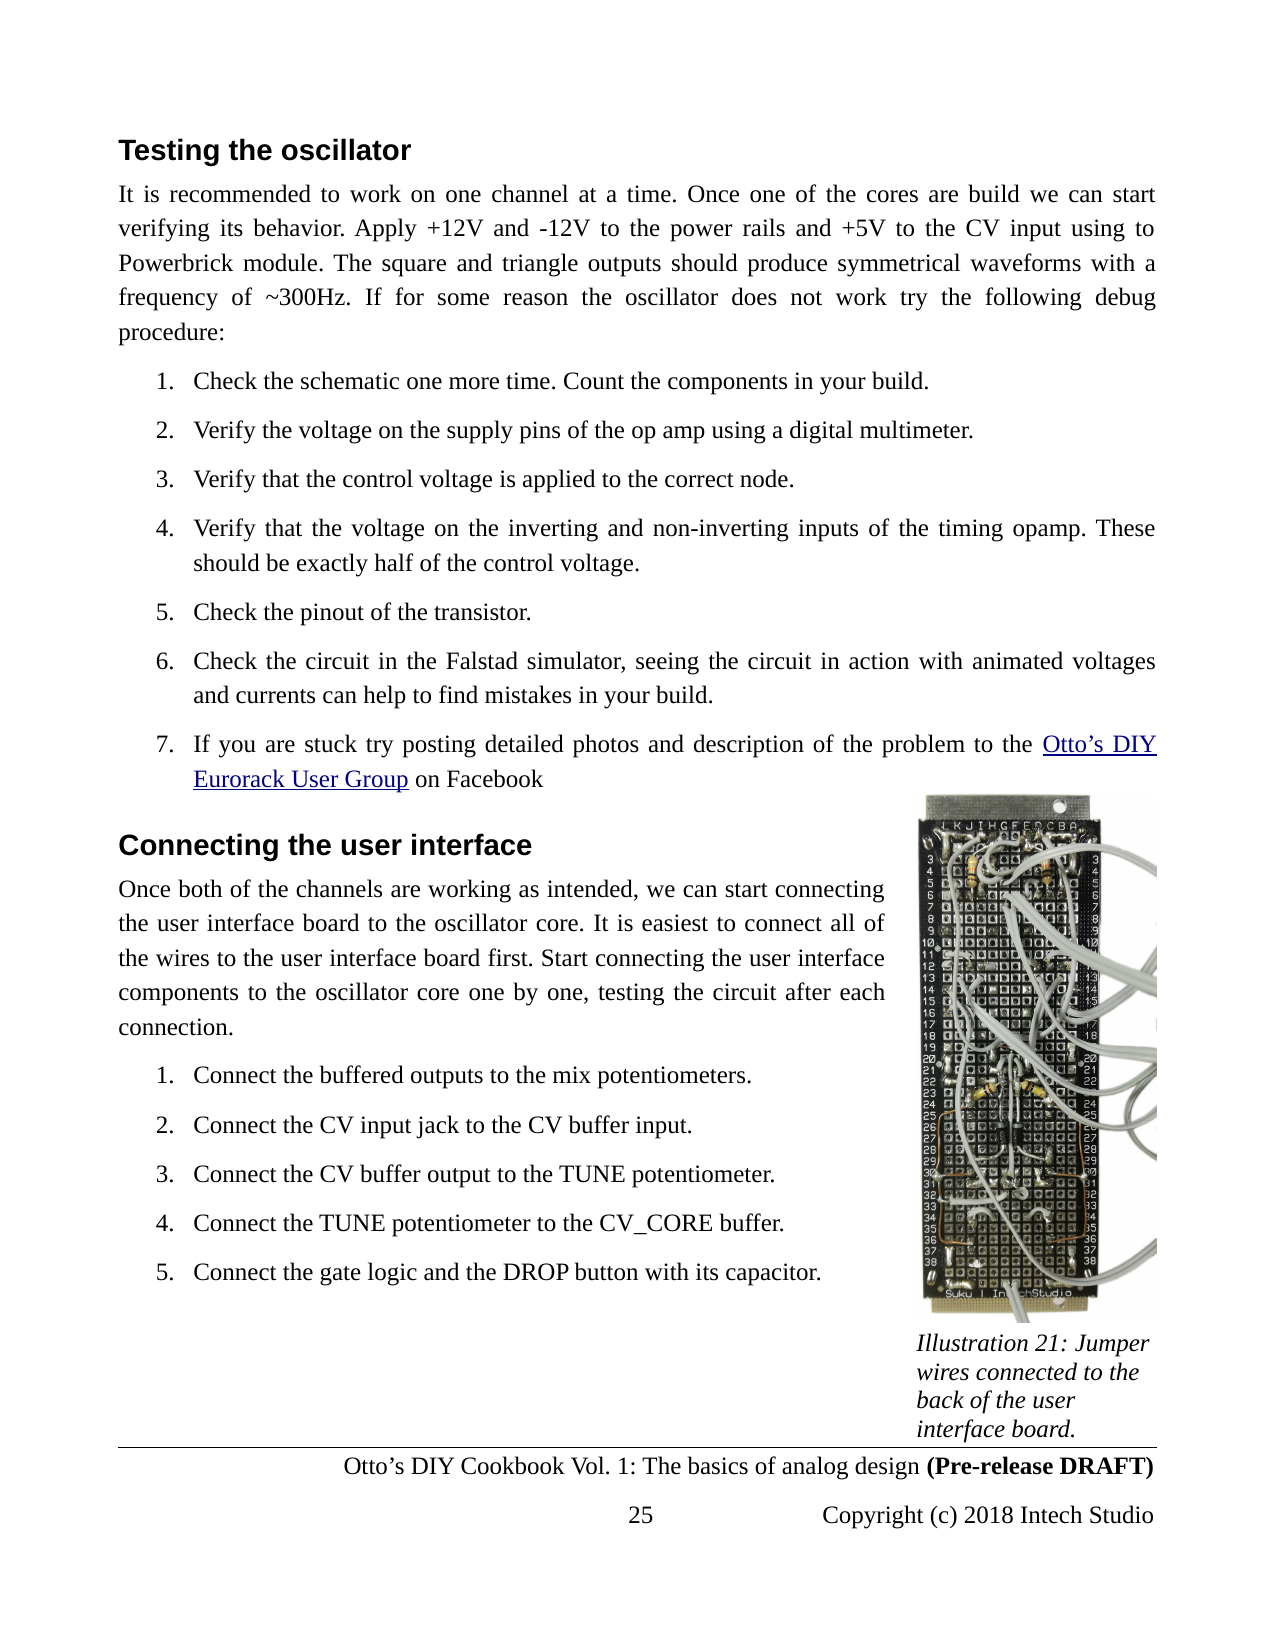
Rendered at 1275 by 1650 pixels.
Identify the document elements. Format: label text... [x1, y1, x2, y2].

list Connect the buffered outputs to the mix potentiometers. [156, 1061, 916, 1089]
list Connect the TUNE potentiometer to the CV_CORE buffer. [156, 1208, 916, 1237]
list Check the pinout of the transistor. [156, 597, 1157, 625]
list Verify the voltage on the supply pins of the op amp using a digital multimeter. [156, 415, 1157, 444]
list Verify that the control voltage is applied to the correct node. [156, 464, 1157, 493]
list Connect the gate logic and the DROP button with its capacitor. [156, 1257, 916, 1286]
text Once both of the channels are working as intended, we can start connecting the user interface board to the oscillator core. It is easiest to connect all of the wires to the user interface board first. Start connecting the user interface components to the oscillator core one by one, testing the circuit after each connection. [118, 874, 916, 1040]
list Illustration 21: Jumper wires connected to the back of the user interface board. [916, 1323, 1157, 1443]
picture [916, 793, 1157, 1323]
list Check the schematic one more time. Count the components in your build. [156, 366, 1157, 395]
text It is recommended to work on one channel at a time. Once one of the cores are build we can start verifying its behavior. Apply +12V and -12V to the power rails and +5V to the CV input using to Powerbrick module. The square and triangle outputs should produce symmetrical waveforms with a frequency of ~300Hz. If for some reason the oscillator does not work try the following debug procedure: [118, 179, 1157, 346]
list Connect the CV input jack to the CV buffer input. [156, 1110, 916, 1138]
list If you are stuck try posting detailed photos and description of the problem to the Otto’s DIY Eurorack User Group on Facebook [156, 729, 1157, 793]
subtitle Testing the oscillator [118, 133, 1157, 166]
list Connect the CV buffer output to the TUNE potentiometer. [156, 1159, 916, 1187]
list Check the circuit in the Falstad simulator, seeing the circuit in action with animated voltages and currents can help to find mistakes in your build. [156, 646, 1157, 709]
subtitle Connecting the user interface [118, 827, 916, 861]
list Verify that the voltage on the inverting and non-inverting inputs of the timing opamp. These should be exactly half of the control voltage. [156, 513, 1157, 576]
